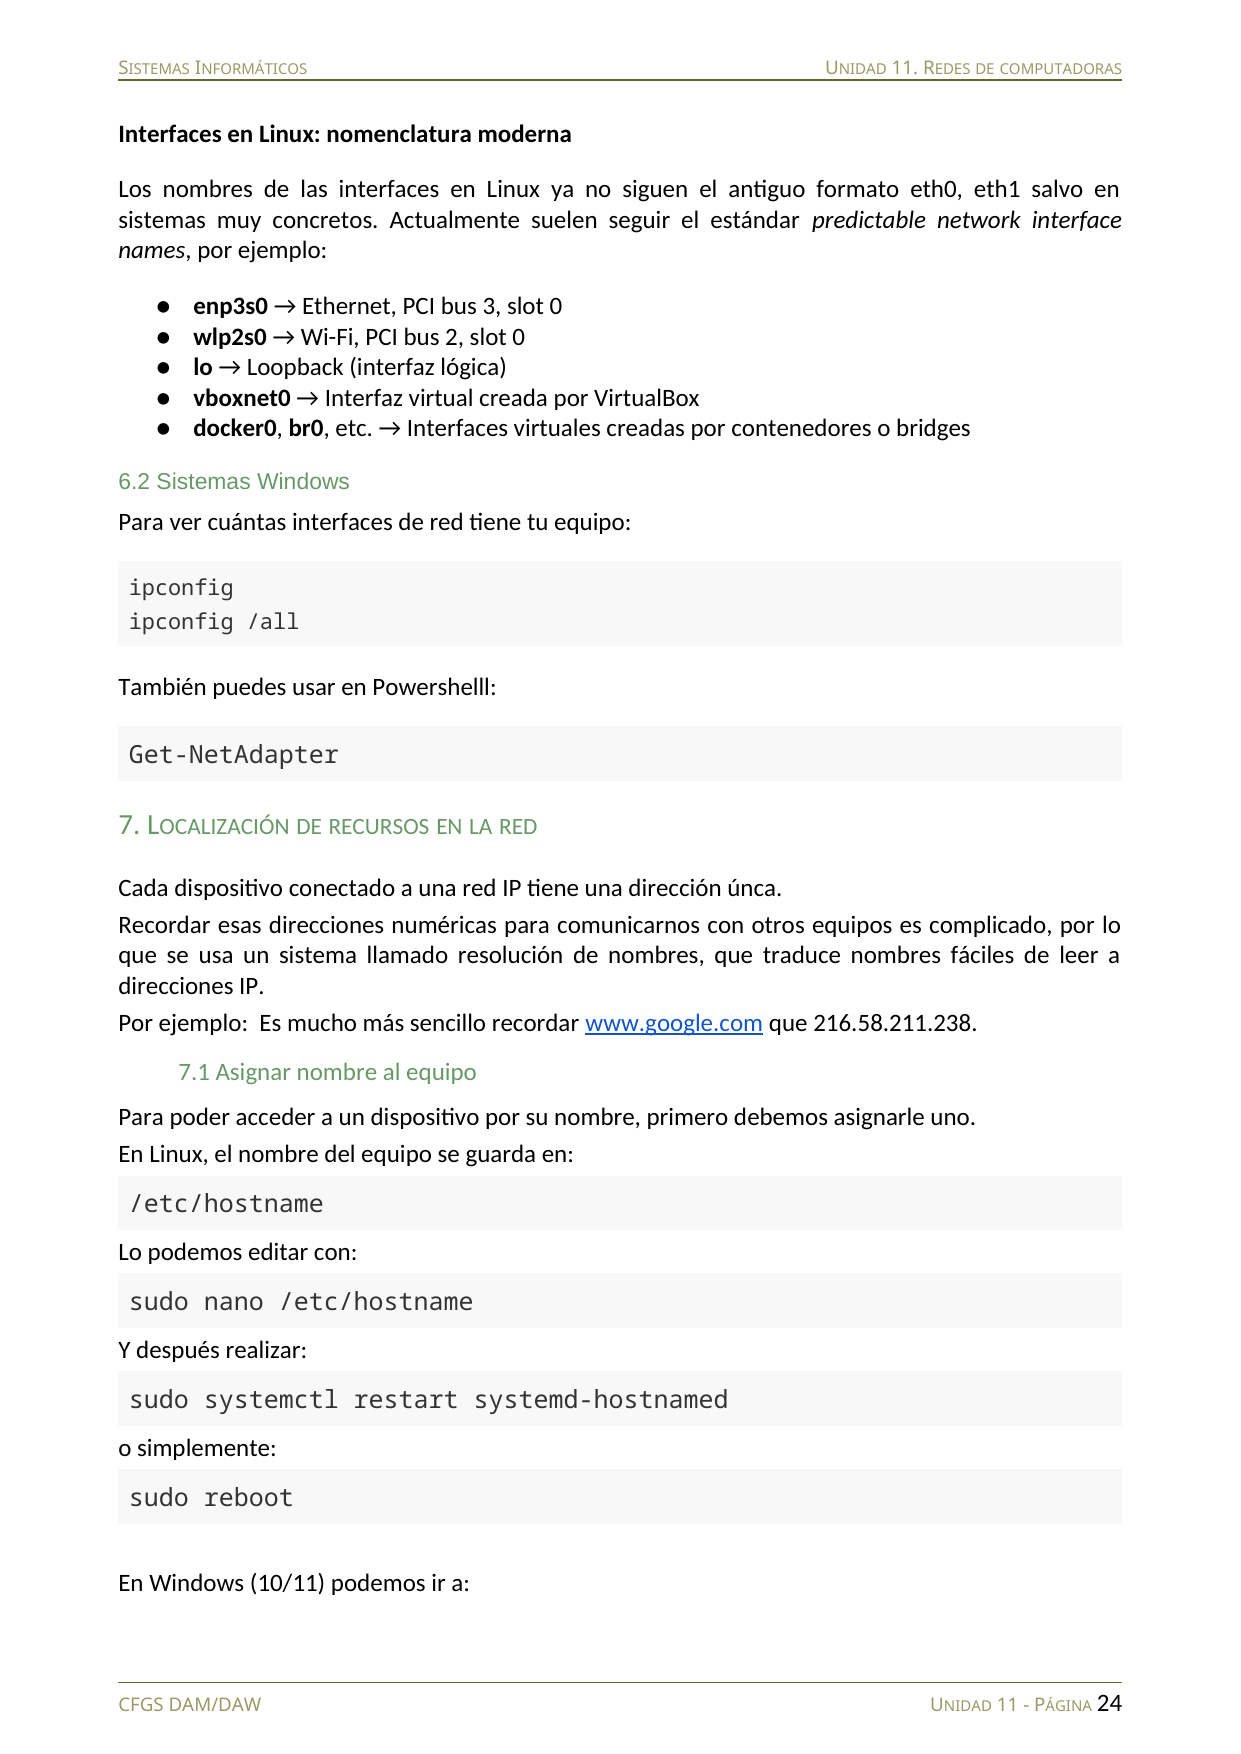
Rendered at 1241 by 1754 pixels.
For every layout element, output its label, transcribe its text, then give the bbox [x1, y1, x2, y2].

list lo → Loopback (interfaz lógica) [156, 351, 1122, 382]
text También puedes usar en Powershelll: [118, 671, 1122, 701]
list docker0, br0, etc. → Interfaces virtuales creadas por contenedores o bridges [156, 412, 1122, 443]
subtitle 7. Localización de recursos en la red [118, 806, 1122, 842]
subtitle 6.2 Sistemas Windows [118, 468, 1122, 494]
text Para ver cuántas interfaces de red tiene tu equipo: [118, 506, 1122, 537]
list wlp2s0 → Wi-Fi, PCI bus 2, slot 0 [156, 321, 1122, 351]
text o simplemente: [118, 1432, 1122, 1462]
text Cada dispositivo conectado a una red IP tiene una dirección únca. [118, 872, 1122, 902]
text Para poder acceder a un dispositivo por su nombre, primero debemos asignarle uno. [118, 1102, 1122, 1132]
table_header sudo reboot [118, 1469, 1122, 1524]
list enp3s0 → Ethernet, PCI bus 3, slot 0 [156, 290, 1122, 321]
text Interfaces en Linux: nomenclatura moderna [118, 118, 1122, 148]
text En Linux, el nombre del equipo se guarda en: [118, 1138, 1122, 1169]
table_header /etc/hostname [118, 1176, 1122, 1230]
text Recordar esas direcciones numéricas para comunicarnos con otros equipos es complicado, por lo que se usa un sistema llamado resolución de nombres, que traduce nombres fáciles de leer a direcciones IP. [118, 909, 1122, 1000]
list vboxnet0 → Interfaz virtual creada por VirtualBox [156, 382, 1122, 412]
text Y después realizar: [118, 1334, 1122, 1365]
table_header sudo systemctl restart systemd-hostnamed [118, 1371, 1122, 1426]
text En Windows (10/11) podemos ir a: [118, 1567, 1122, 1597]
text Lo podemos editar con: [118, 1236, 1122, 1267]
subtitle 7.1 Asignar nombre al equipo [178, 1056, 1122, 1087]
table_header ipconfig ipconfig /all [118, 561, 1122, 646]
table_header Get-NetAdapter [118, 726, 1122, 781]
text Los nombres de las interfaces en Linux ya no siguen el antiguo formato eth0, eth1 salvo en sistemas muy concretos. Actualmente suelen seguir el estándar predictable network interface names, por ejemplo: [118, 173, 1122, 265]
table_header sudo nano /etc/hostname [118, 1273, 1122, 1328]
text Por ejemplo: Es mucho más sencillo recordar www.google.com que 216.58.211.238. [118, 1007, 1122, 1037]
